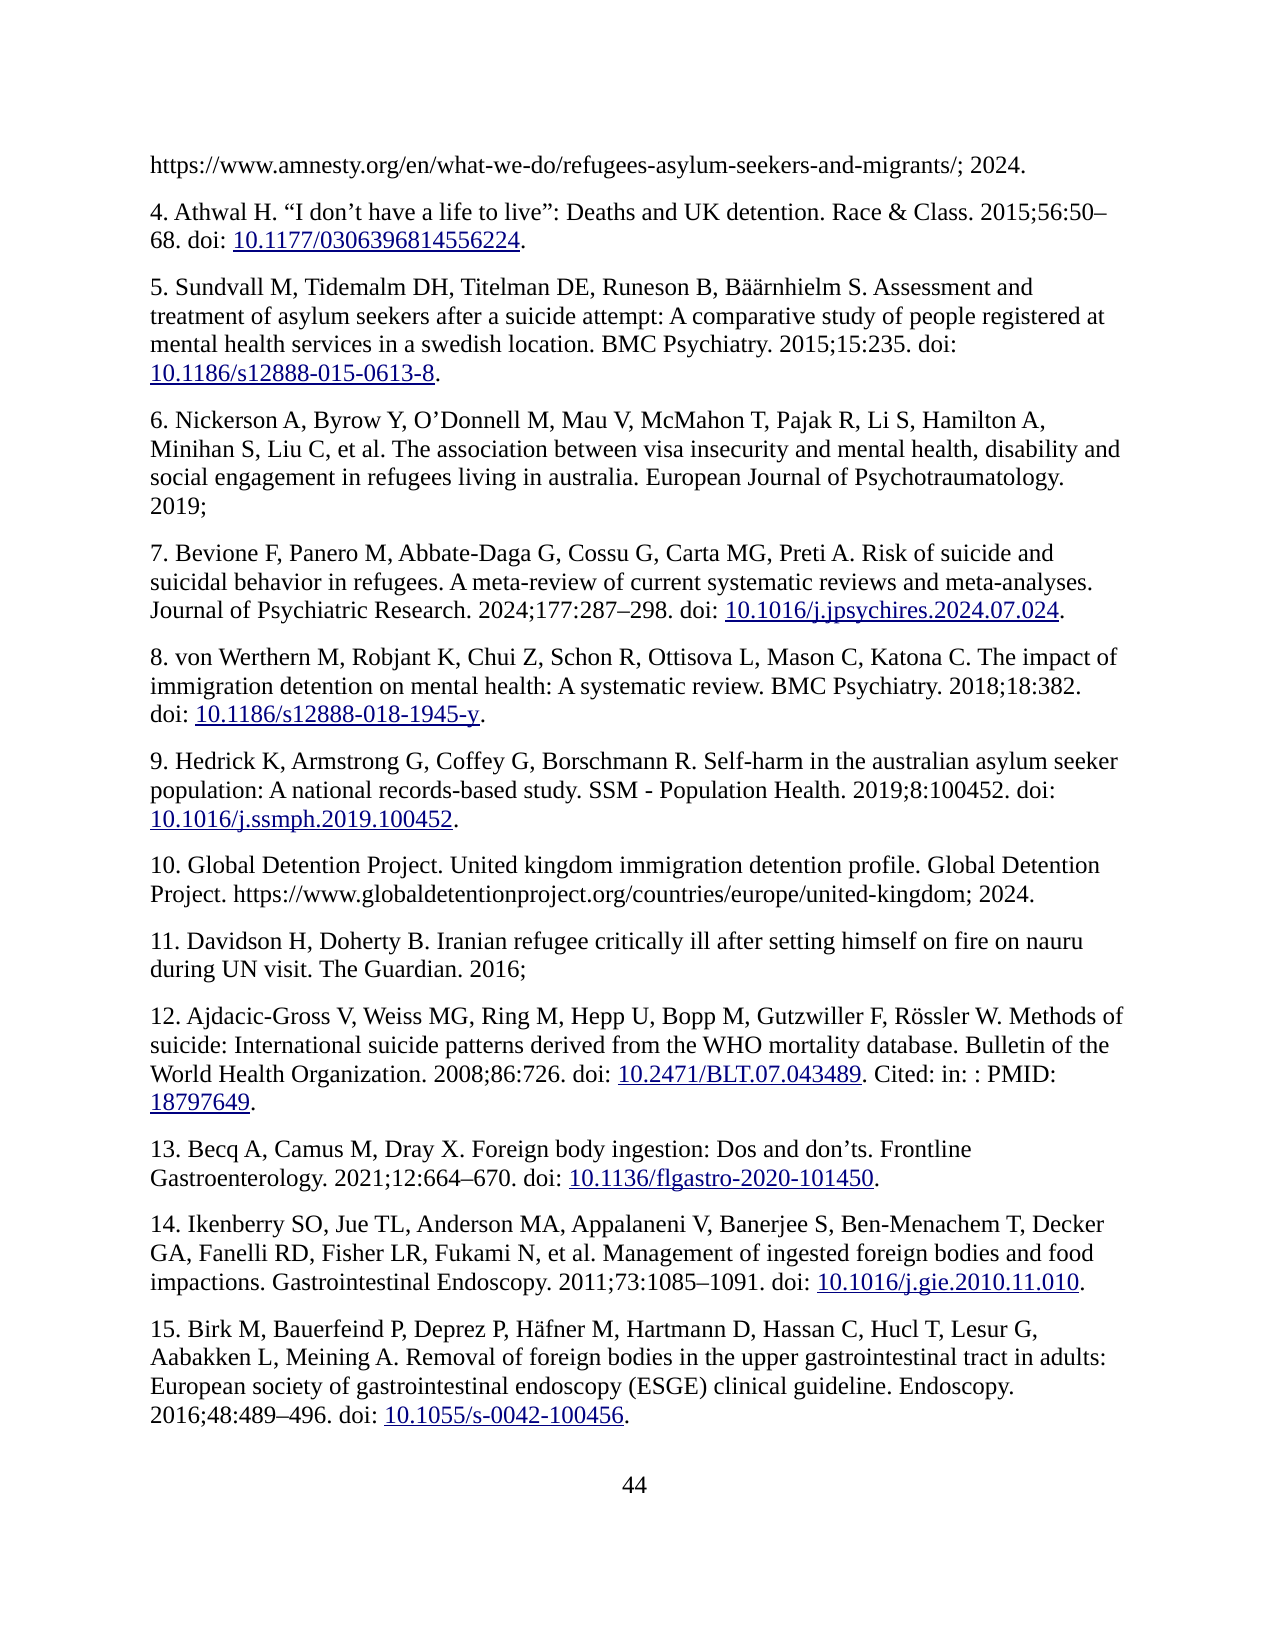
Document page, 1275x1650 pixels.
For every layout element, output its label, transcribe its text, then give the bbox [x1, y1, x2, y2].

text 13. Becq A, Camus M, Dray X. Foreign body ingestion: Dos and don’ts. Frontline Gastroenterology. 2021;12:664–670. doi: 10.1136/flgastro-2020-101450. [150, 1134, 1125, 1192]
text 5. Sundvall M, Tidemalm DH, Titelman DE, Runeson B, Bäärnhielm S. Assessment and treatment of asylum seekers after a suicide attempt: A comparative study of people registered at mental health services in a swedish location. BMC Psychiatry. 2015;15:235. doi: 10.1186/s12888-015-0613-8. [150, 272, 1125, 387]
text 10. Global Detention Project. United kingdom immigration detention profile. Global Detention Project. https://www.globaldetentionproject.org/countries/europe/united-kingdom; 2024. [150, 850, 1125, 908]
text https://www.amnesty.org/en/what-we-do/refugees-asylum-seekers-and-migrants/; 2024. [150, 150, 1125, 179]
text 9. Hedrick K, Armstrong G, Coffey G, Borschmann R. Self-harm in the australian asylum seeker population: A national records-based study. SSM - Population Health. 2019;8:100452. doi: 10.1016/j.ssmph.2019.100452. [150, 746, 1125, 832]
text 12. Ajdacic-Gross V, Weiss MG, Ring M, Hepp U, Bopp M, Gutzwiller F, Rössler W. Methods of suicide: International suicide patterns derived from the WHO mortality database. Bulletin of the World Health Organization. 2008;86:726. doi: 10.2471/BLT.07.043489. Cited: in: : PMID: 18797649. [150, 1001, 1125, 1116]
text 8. von Werthern M, Robjant K, Chui Z, Schon R, Ottisova L, Mason C, Katona C. The impact of immigration detention on mental health: A systematic review. BMC Psychiatry. 2018;18:382. doi: 10.1186/s12888-018-1945-y. [150, 642, 1125, 728]
text 7. Bevione F, Panero M, Abbate-Daga G, Cossu G, Carta MG, Preti A. Risk of suicide and suicidal behavior in refugees. A meta-review of current systematic reviews and meta-analyses. Journal of Psychiatric Research. 2024;177:287–298. doi: 10.1016/j.jpsychires.2024.07.024. [150, 538, 1125, 624]
text 6. Nickerson A, Byrow Y, O’Donnell M, Mau V, McMahon T, Pajak R, Li S, Hamilton A, Minihan S, Liu C, et al. The association between visa insecurity and mental health, disability and social engagement in refugees living in australia. European Journal of Psychotraumatology. 2019; [150, 405, 1125, 520]
text 4. Athwal H. “I don’t have a life to live”: Deaths and UK detention. Race & Class. 2015;56:50–68. doi: 10.1177/0306396814556224. [150, 197, 1125, 254]
text 14. Ikenberry SO, Jue TL, Anderson MA, Appalaneni V, Banerjee S, Ben-Menachem T, Decker GA, Fanelli RD, Fisher LR, Fukami N, et al. Management of ingested foreign bodies and food impactions. Gastrointestinal Endoscopy. 2011;73:1085–1091. doi: 10.1016/j.gie.2010.11.010. [150, 1209, 1125, 1296]
text 11. Davidson H, Doherty B. Iranian refugee critically ill after setting himself on fire on nauru during UN visit. The Guardian. 2016; [150, 926, 1125, 983]
text 15. Birk M, Bauerfeind P, Deprez P, Häfner M, Hartmann D, Hassan C, Hucl T, Lesur G, Aabakken L, Meining A. Removal of foreign bodies in the upper gastrointestinal tract in adults: European society of gastrointestinal endoscopy (ESGE) clinical guideline. Endoscopy. 2016;48:489–496. doi: 10.1055/s-0042-100456. [150, 1314, 1125, 1429]
